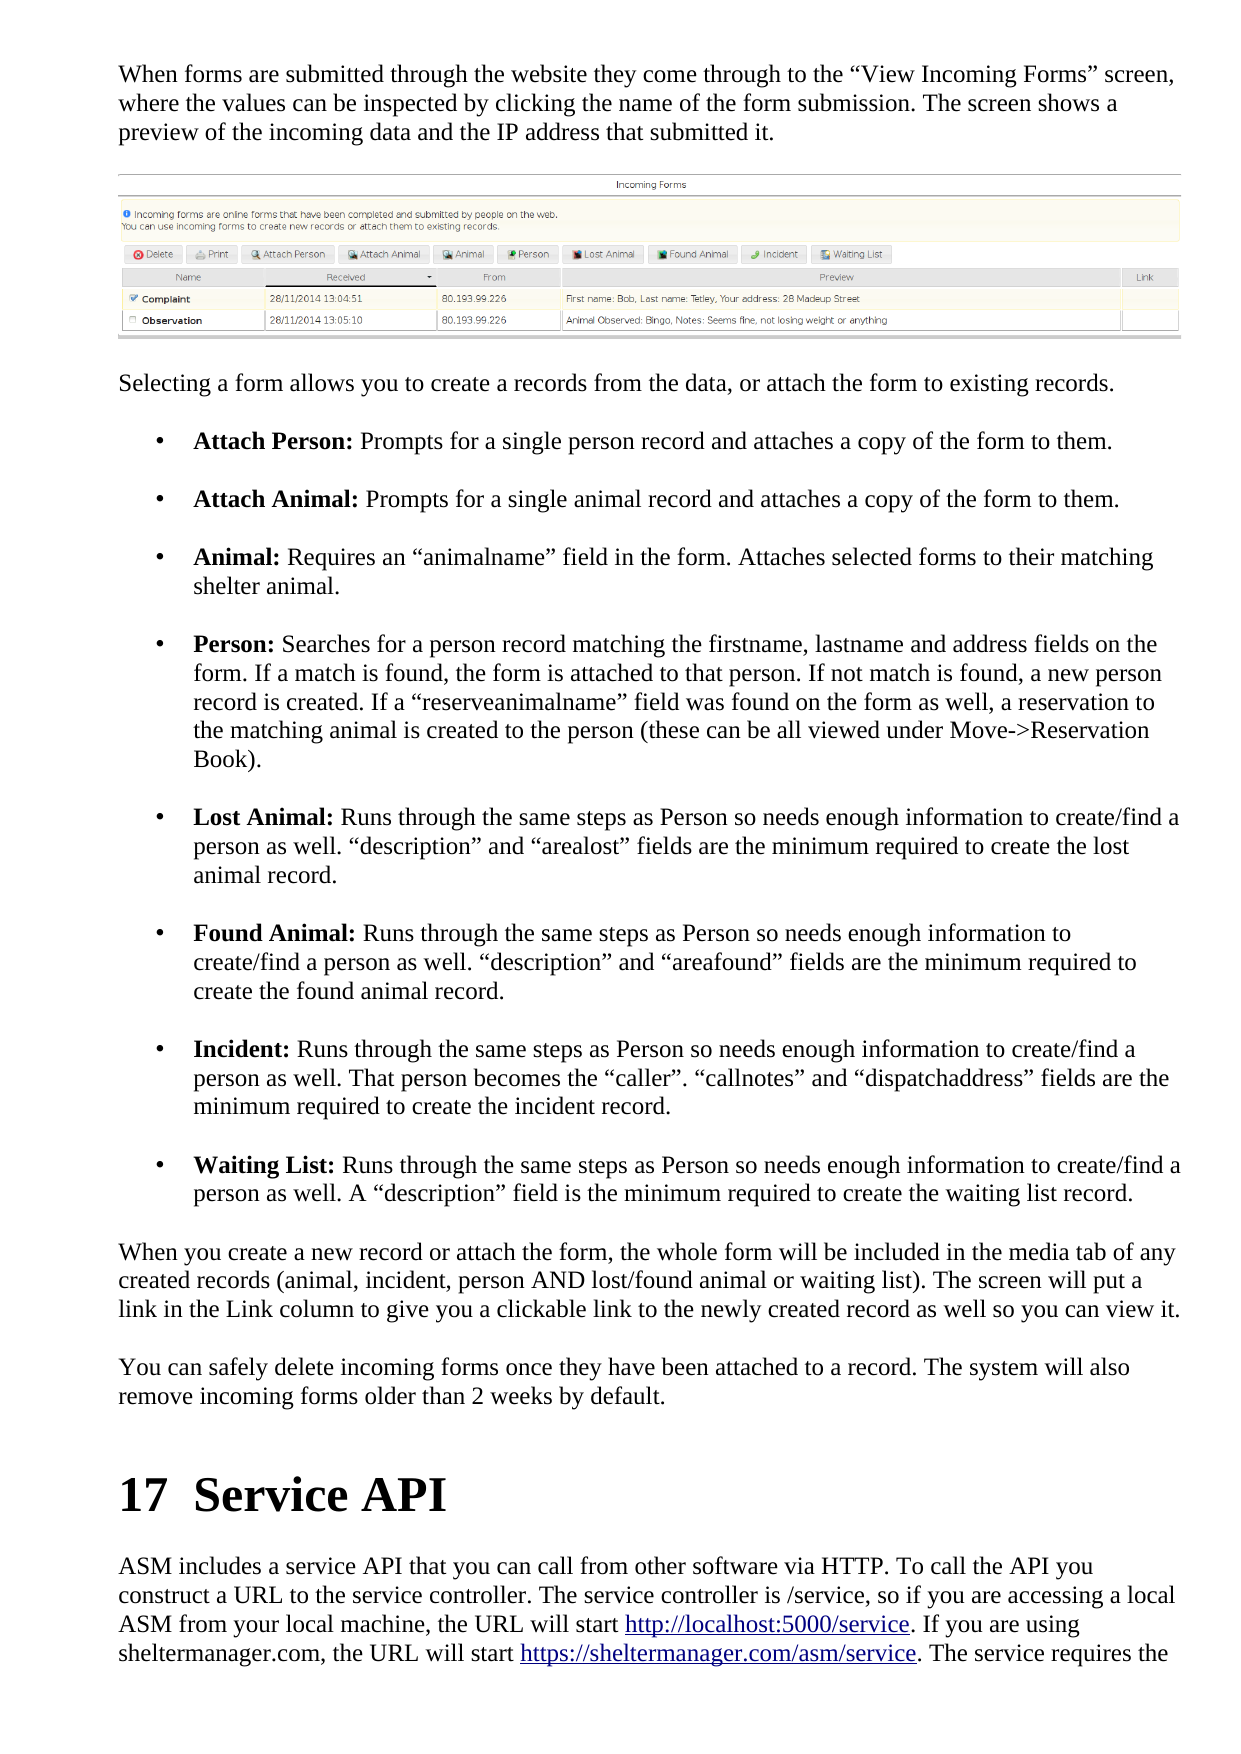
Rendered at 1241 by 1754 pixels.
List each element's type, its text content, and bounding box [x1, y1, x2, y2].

text ASM includes a service API that you can call from other software via HTTP. To call the API you construct a URL to the service controller. The service controller is /service, so if you are accessing a local ASM from your local machine, the URL will start http://localhost:5000/service. If you are using sheltermanager.com, the URL will start https://sheltermanager.com/asm/service. The service requires the [118, 1551, 1181, 1666]
subtitle Service API [118, 1464, 1181, 1522]
list Attach Animal: Prompts for a single animal record and attaches a copy of the form to them. [156, 484, 1181, 513]
picture [118, 174, 1182, 339]
text You can safely delete incoming forms once they have been attached to a record. The system will also remove incoming forms older than 2 weeks by default. [118, 1352, 1181, 1410]
list Animal: Requires an “animalname” field in the form. Attaches selected forms to their matching shelter animal. [156, 542, 1181, 600]
list Attach Person: Prompts for a single person record and attaches a copy of the form to them. [156, 426, 1181, 454]
text When you create a new record or attach the form, the whole form will be included in the media tab of any created records (animal, incident, person AND lost/found animal or waiting list). The screen will put a link in the Link column to give you a clickable link to the newly created record as well so you can view it. [118, 1237, 1181, 1323]
list Incident: Runs through the same steps as Person so needs enough information to create/find a person as well. That person becomes the “caller”. “callnotes” and “dispatchaddress” fields are the minimum required to create the incident record. [156, 1034, 1181, 1120]
list Person: Searches for a person record matching the firstname, lastname and address fields on the form. If a match is found, the form is attached to that person. If not match is found, a new person record is created. If a “reserveanimalname” field was found on the form as well, a reservation to the matching animal is created to the person (these can be all viewed under Move->Reservation Book). [156, 629, 1181, 773]
text Selecting a form allows you to create a records from the data, or attach the form to existing records. [118, 368, 1181, 396]
list Lost Animal: Runs through the same steps as Person so needs enough information to create/find a person as well. “description” and “arealost” fields are the minimum required to create the lost animal record. [156, 802, 1181, 889]
list Found Animal: Runs through the same steps as Person so needs enough information to create/find a person as well. “description” and “areafound” fields are the minimum required to create the found animal record. [156, 918, 1181, 1004]
list Waiting List: Runs through the same steps as Person so needs enough information to create/find a person as well. A “description” field is the minimum required to create the waiting list record. [156, 1150, 1181, 1207]
text When forms are submitted through the website they come through to the “View Incoming Forms” screen, where the values can be inspected by clicking the name of the form submission. The screen shows a preview of the incoming data and the IP address that submitted it. [118, 59, 1181, 145]
